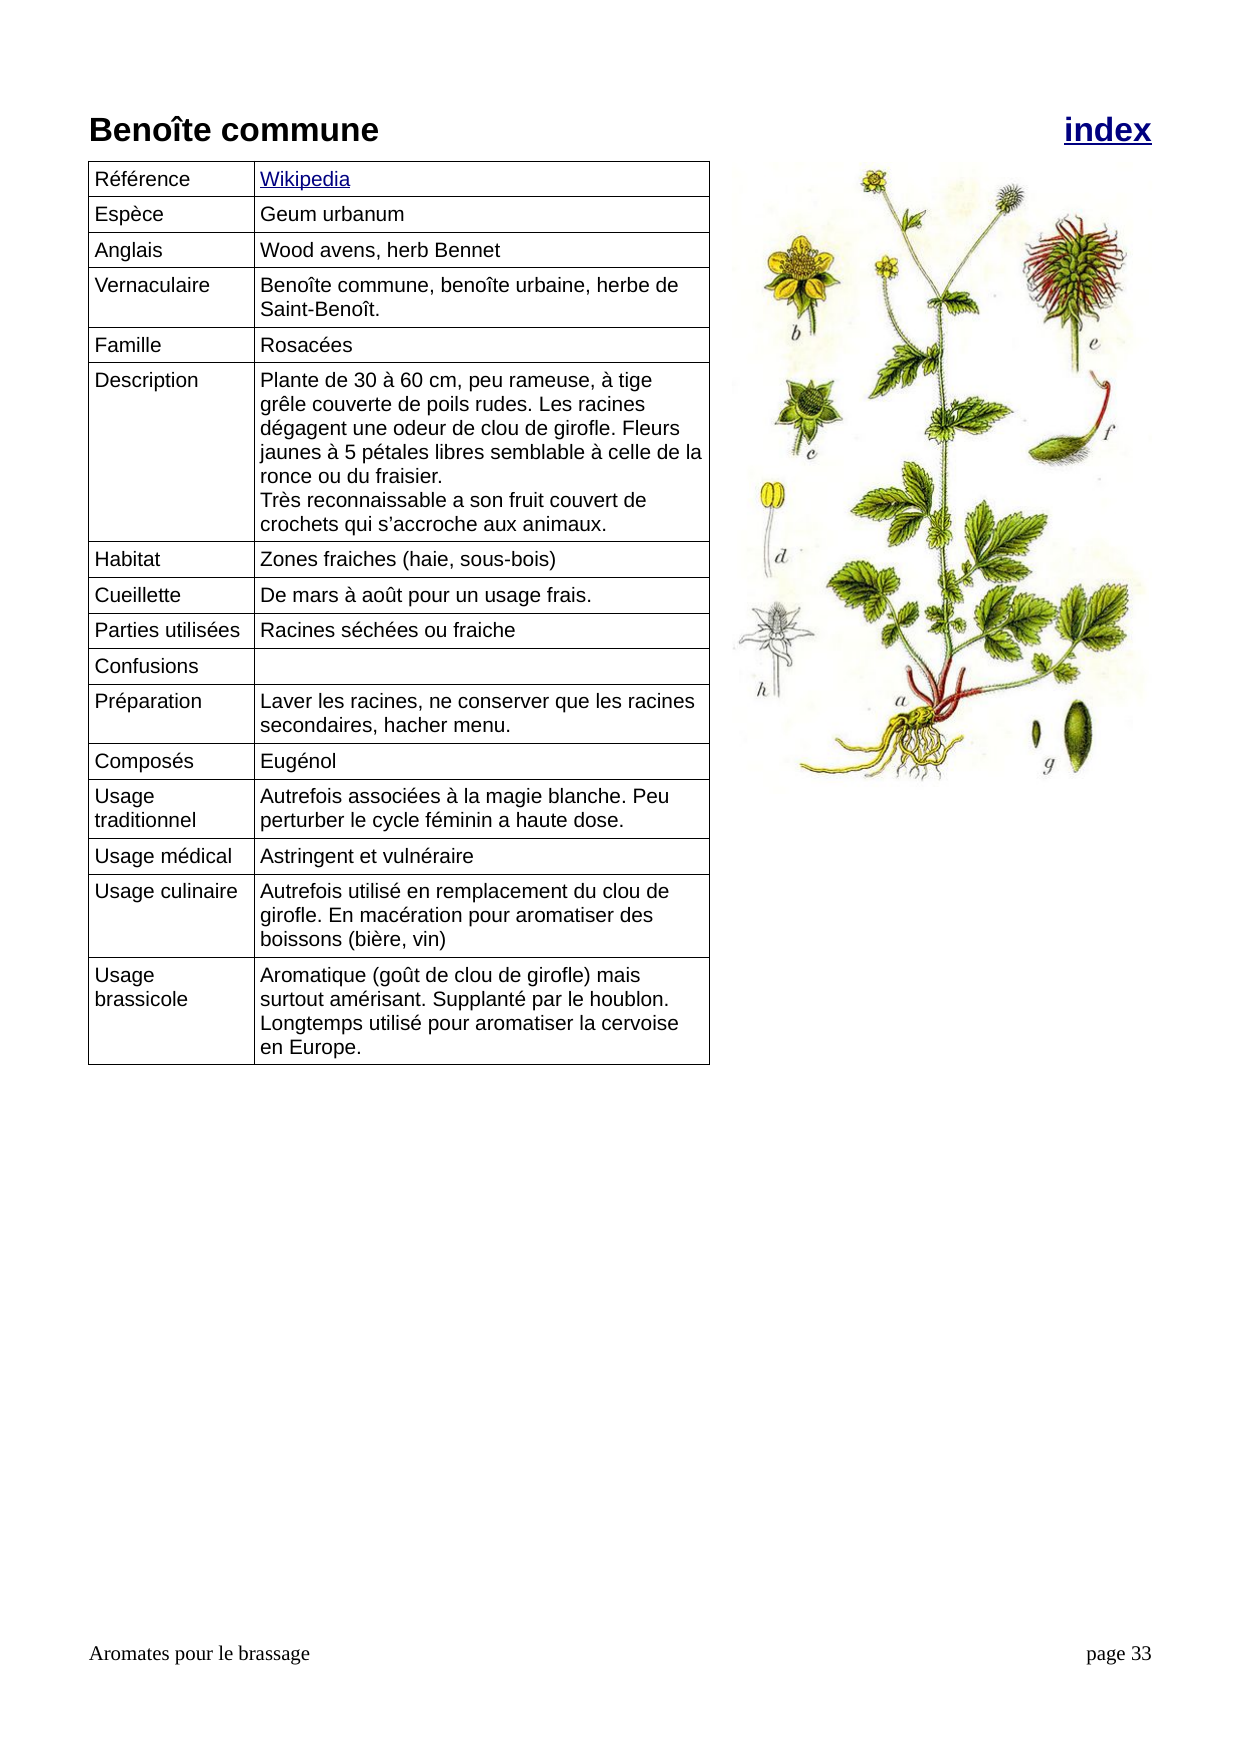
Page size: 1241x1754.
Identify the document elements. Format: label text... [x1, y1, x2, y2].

table_cell Astringent et vulnéraire [255, 839, 709, 873]
table_cell Parties utilisées [89, 614, 254, 648]
table_cell Préparation [89, 685, 254, 743]
table_cell Zones fraiches (haie, sous-bois) [255, 542, 709, 577]
table_cell Vernaculaire [89, 268, 254, 327]
picture [731, 162, 1153, 794]
table_cell Description [89, 363, 254, 541]
table_cell Usage traditionnel [89, 780, 254, 838]
table_cell Espèce [89, 197, 254, 232]
table_cell Habitat [89, 542, 254, 577]
table_cell Laver les racines, ne conserver que les racines secondaires, hacher menu. [255, 685, 709, 743]
table_cell Usage culinaire [89, 875, 254, 957]
table_cell Usage brassicole [89, 958, 254, 1064]
table_cell Famille [89, 328, 254, 362]
table_cell Confusions [89, 649, 254, 683]
table_cell Wood avens, herb Bennet [255, 233, 709, 267]
table_cell Benoîte commune, benoîte urbaine, herbe de Saint-Benoît. [255, 268, 709, 327]
table_cell Anglais [89, 233, 254, 267]
table_cell Racines séchées ou fraiche [255, 614, 709, 648]
table_header Référence [89, 162, 254, 196]
table_cell Plante de 30 à 60 cm, peu rameuse, à tige grêle couverte de poils rudes. Les racines dégagent une odeur de clou de girofle. Fleurs jaunes à 5 pétales libres semblable à celle de la ronce ou du fraisier. Très reconnaissable a son fruit couvert de crochets qui s’accroche aux animaux. [255, 363, 709, 541]
table_cell Rosacées [255, 328, 709, 362]
table_cell Eugénol [255, 744, 709, 778]
table_cell Composés [89, 744, 254, 778]
table_cell Geum urbanum [255, 197, 709, 232]
subtitle Benoîte commune index [88, 109, 1152, 148]
table_cell Aromatique (goût de clou de girofle) mais surtout amérisant. Supplanté par le houblon. Longtemps utilisé pour aromatiser la cervoise en Europe. [255, 958, 709, 1064]
table_header Wikipedia [255, 162, 709, 196]
table_cell [255, 649, 709, 683]
table_cell Autrefois utilisé en remplacement du clou de girofle. En macération pour aromatiser des boissons (bière, vin) [255, 875, 709, 957]
table_cell De mars à août pour un usage frais. [255, 578, 709, 612]
table_cell Autrefois associées à la magie blanche. Peu perturber le cycle féminin a haute dose. [255, 780, 709, 838]
table_cell Cueillette [89, 578, 254, 612]
table_cell Usage médical [89, 839, 254, 873]
